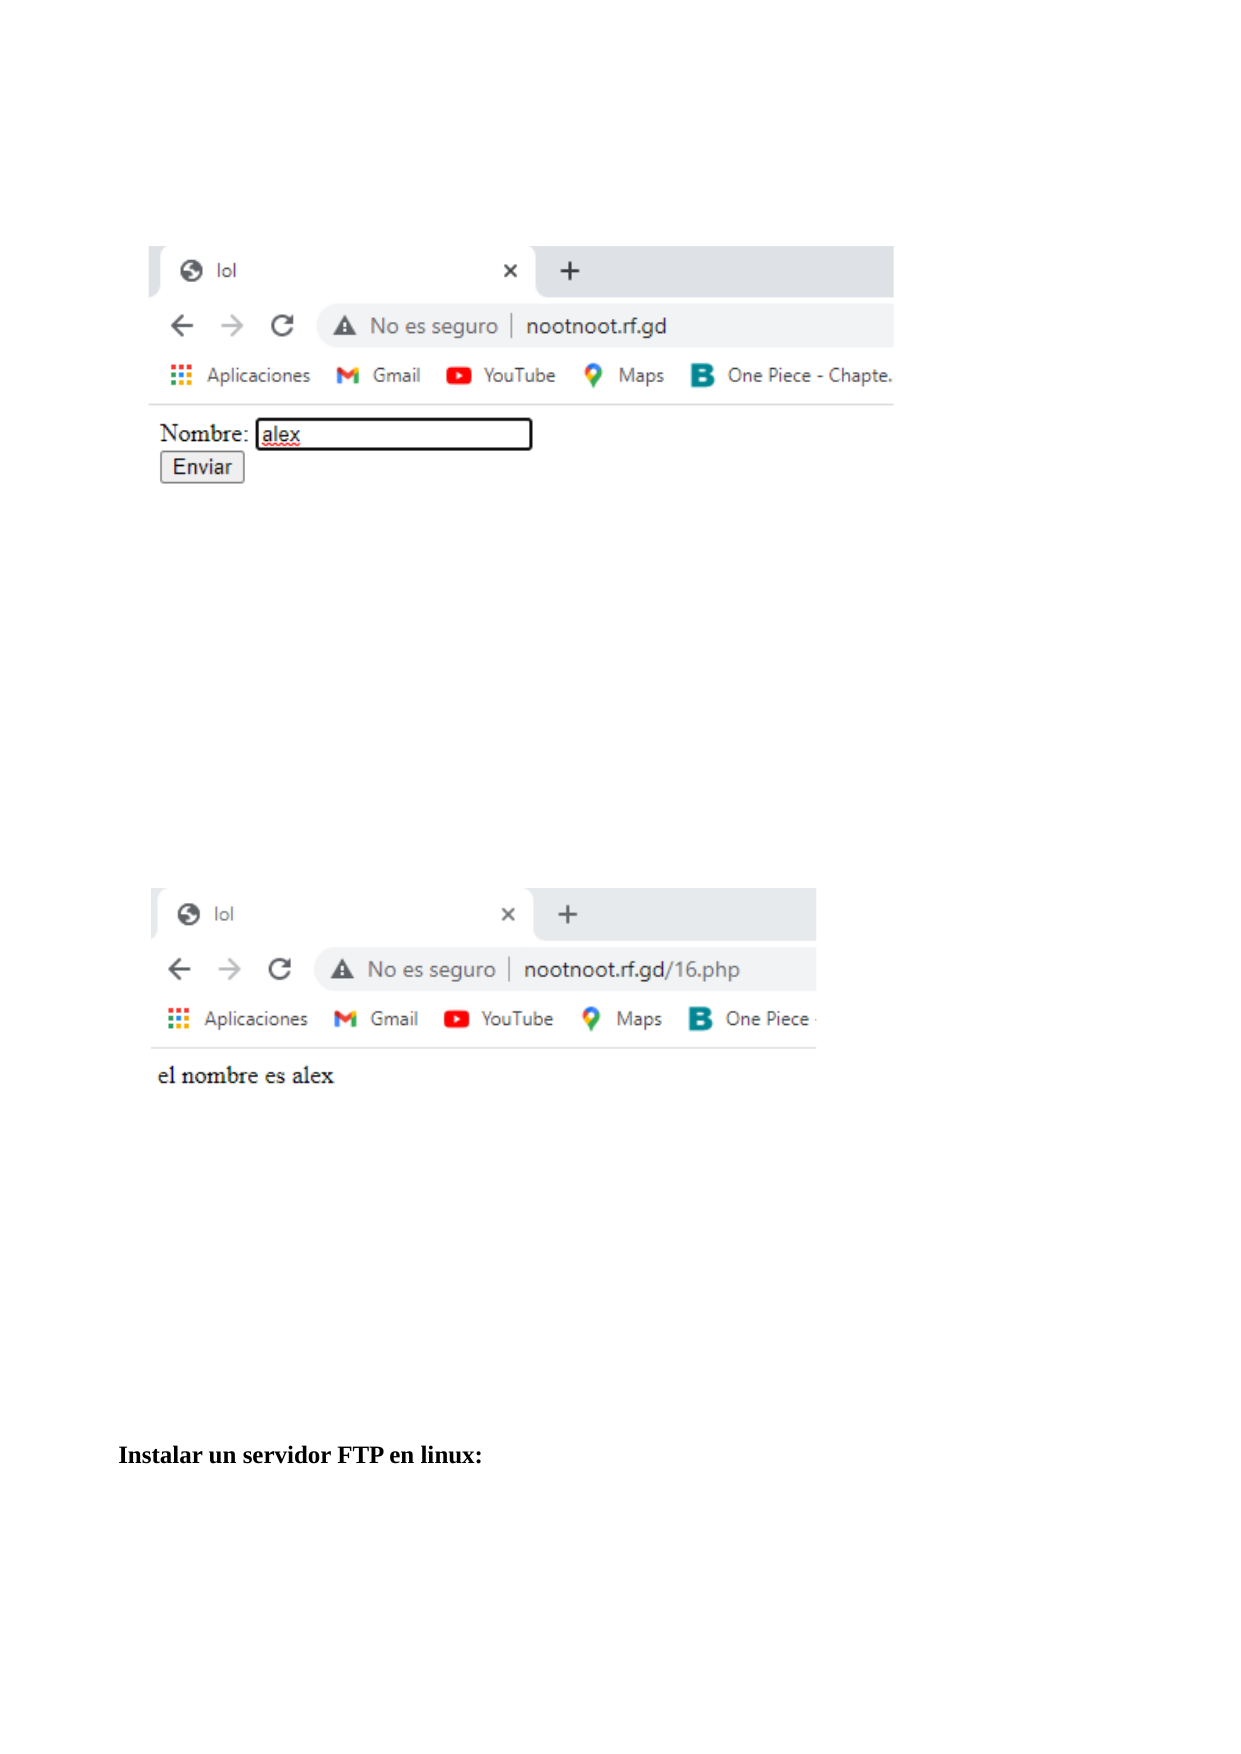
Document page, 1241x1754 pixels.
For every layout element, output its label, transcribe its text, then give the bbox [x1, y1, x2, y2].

picture [151, 888, 817, 1299]
picture [148, 246, 894, 709]
text Instalar un servidor FTP en linux: [118, 1441, 1122, 1469]
